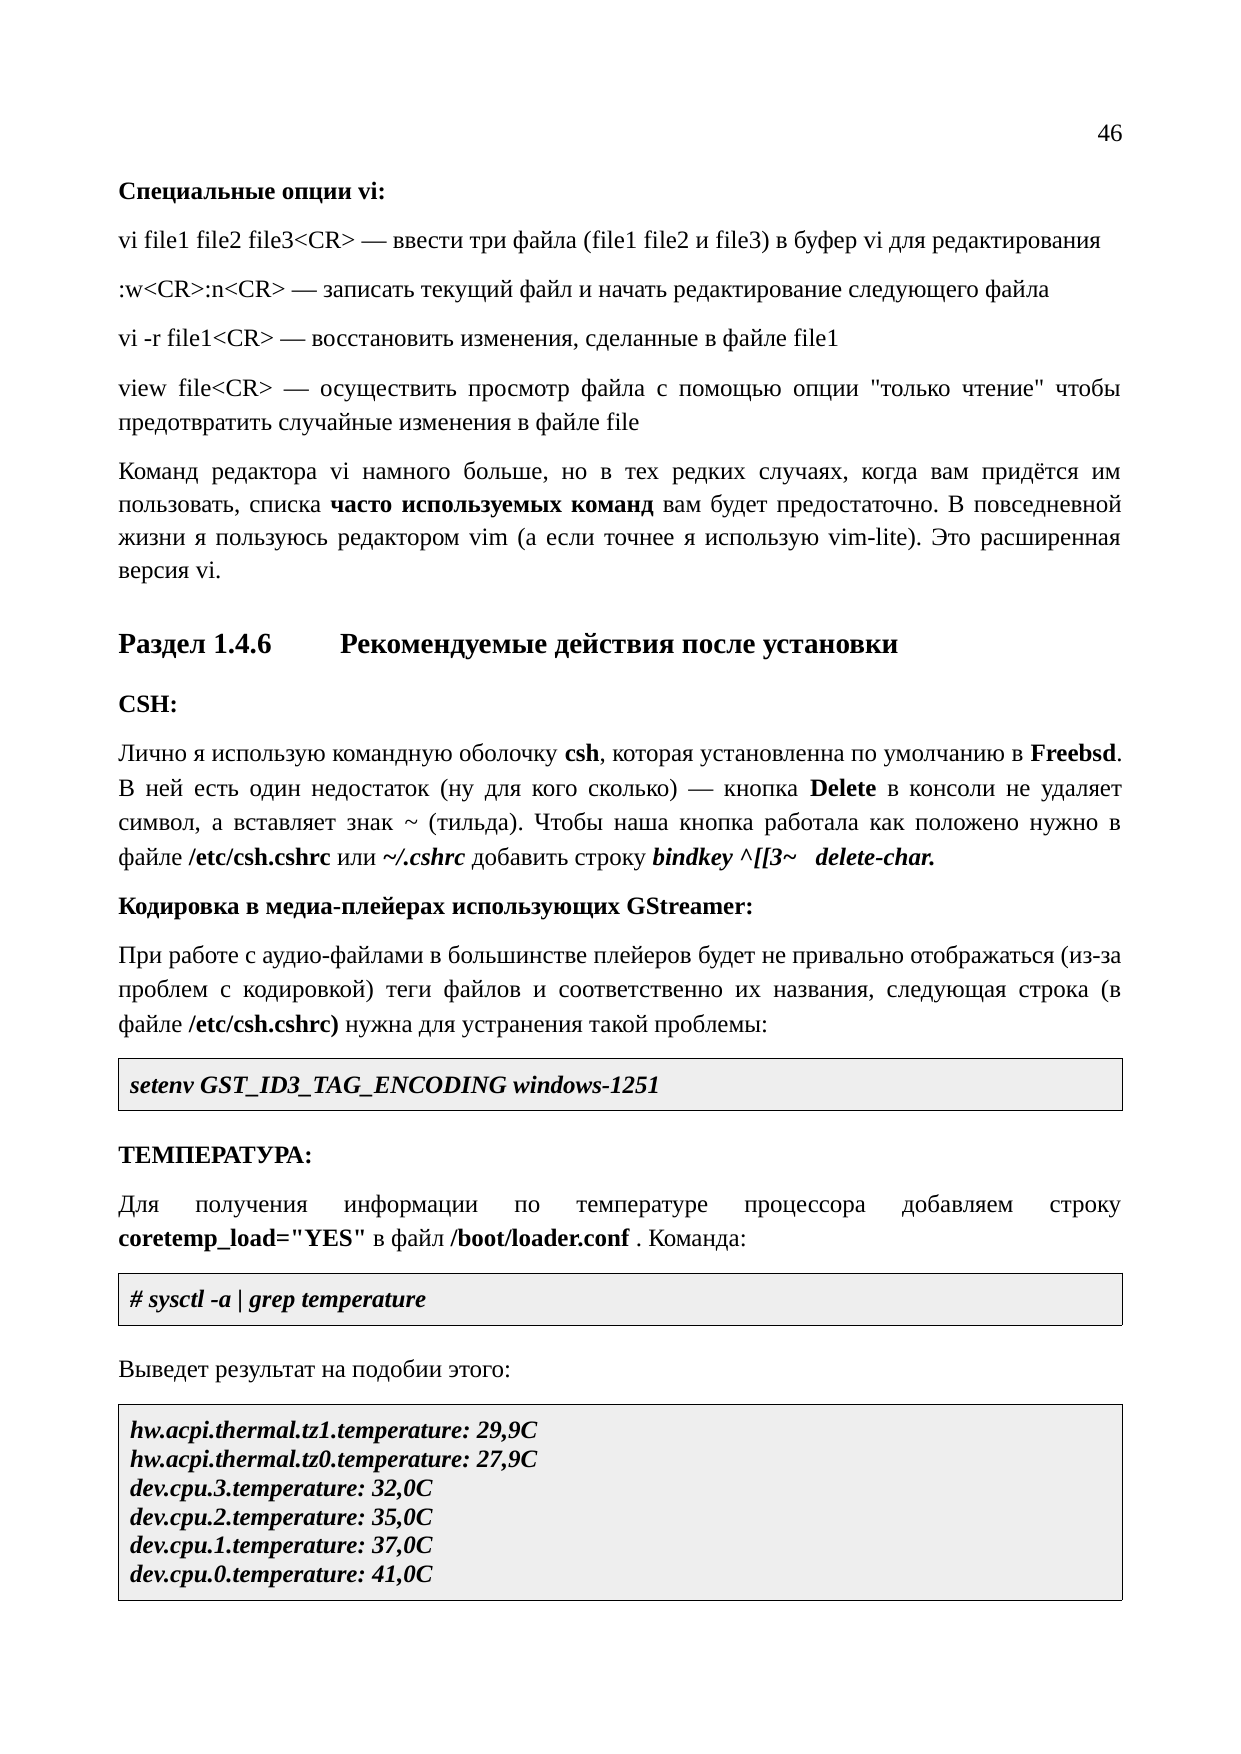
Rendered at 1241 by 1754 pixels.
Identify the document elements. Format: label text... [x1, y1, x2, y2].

text dev.cpu.2.temperature: 35,0C [119, 1490, 1122, 1519]
text setenv GST_ID3_TAG_ENCODING windows-1251 [119, 1059, 1122, 1110]
text Лично я использую командную оболочку csh, которая установленна по умолчанию в Freebsd. В ней есть один недостаток (ну для кого сколько) — кнопка Delete в консоли не удаляет символ, а вставляет знак ~ (тильда). Чтобы наша кнопка работала как положено нужно в файле /etc/csh.cshrc или ~/.cshrc добавить строку bindkey ^[[3~ delete-char. [118, 738, 1122, 871]
text При работе с аудио-файлами в большинстве плейеров будет не привально отображаться (из-за проблем с кодировкой) теги файлов и соответственно их названия, следующая строка (в файле /etc/csh.cshrc) нужна для устранения такой проблемы: [118, 940, 1122, 1038]
text Для получения информации по температуре процессора добавляем строку coretemp_load="YES" в файл /boot/loader.conf . Команда: [118, 1189, 1122, 1252]
text CSH: [118, 689, 1122, 718]
text hw.acpi.thermal.tz0.temperature: 27,9C [119, 1432, 1122, 1461]
text :w<CR>:n<CR> — записать текущий файл и начать редактирование следующего файла [118, 274, 1122, 303]
text dev.cpu.1.temperature: 37,0C [119, 1519, 1122, 1547]
text vi -r file1<CR> — восстановить изменения, сделанные в файле file1 [118, 323, 1122, 352]
text dev.cpu.3.temperature: 32,0C [119, 1461, 1122, 1490]
text view file<CR> — осуществить просмотр файла с помощью опции "только чтение" чтобы предотвратить случайные изменения в файле file [118, 373, 1122, 436]
text ТЕМПЕРАТУРА: [118, 1140, 1122, 1169]
text # sysctl -a | grep temperature [119, 1274, 1122, 1325]
text hw.acpi.thermal.tz1.temperature: 29,9C [119, 1405, 1122, 1432]
text Кодировка в медиа-плейерах использующих GStreamer: [118, 891, 1122, 920]
text Специальные опции vi: [118, 176, 1122, 205]
text vi file1 file2 file3<CR> — ввести три файла (file1 file2 и file3) в буфер vi для редактирования [118, 225, 1122, 254]
text Выведет результат на подобии этого: [118, 1354, 1122, 1383]
text dev.cpu.0.temperature: 41,0C [119, 1547, 1122, 1600]
subtitle Рекомендуемые действия после установки [118, 626, 1122, 660]
text Команд редактора vi намного больше, но в тех редких случаях, когда вам придётся им пользовать, списка часто используемых команд вам будет предостаточно. В повседневной жизни я пользуюсь редактором vim (а если точнее я использую vim-lite). Это расширенная версия vi. [118, 456, 1122, 584]
